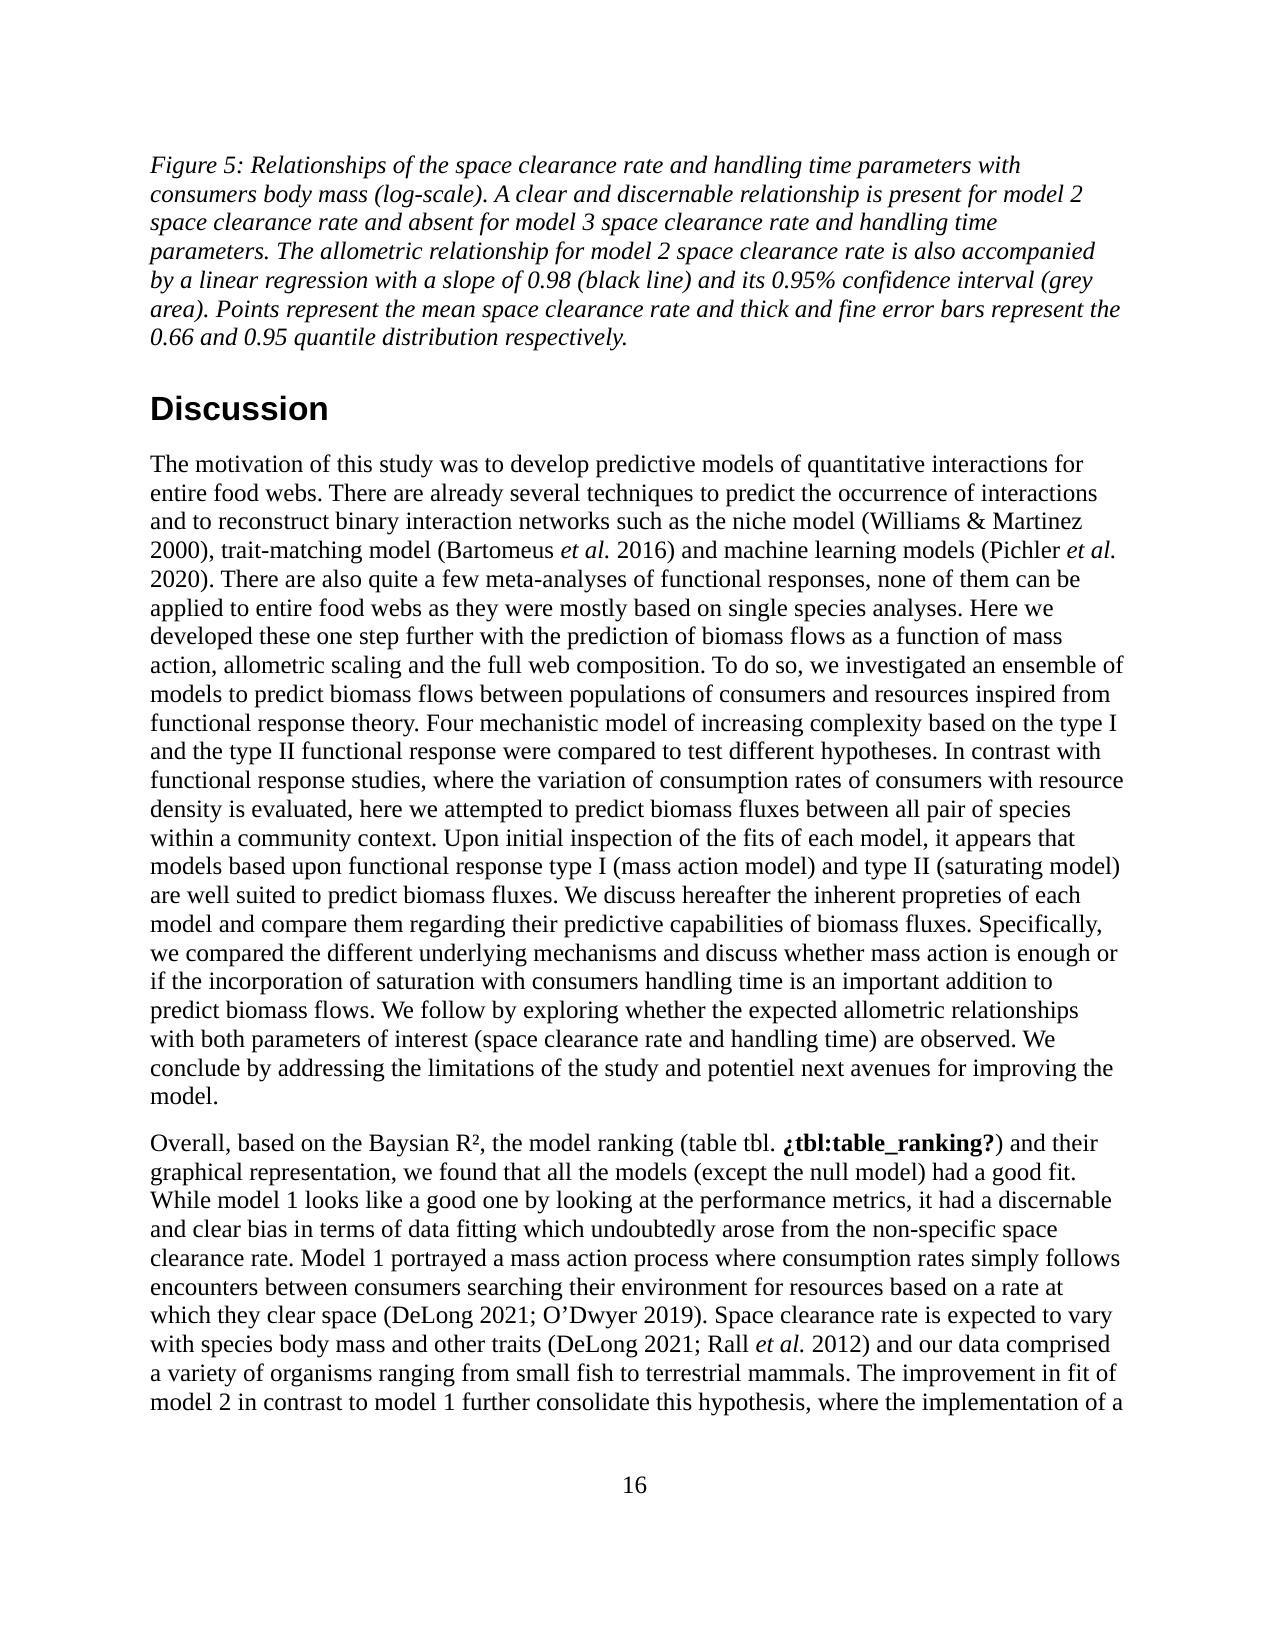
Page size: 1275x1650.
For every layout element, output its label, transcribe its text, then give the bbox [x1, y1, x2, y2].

text The motivation of this study was to develop predictive models of quantitative interactions for entire food webs. There are already several techniques to predict the occurrence of interactions and to reconstruct binary interaction networks such as the niche model (Williams & Martinez 2000), trait-matching model (Bartomeus et al. 2016) and machine learning models (Pichler et al. 2020). There are also quite a few meta-analyses of functional responses, none of them can be applied to entire food webs as they were mostly based on single species analyses. Here we developed these one step further with the prediction of biomass flows as a function of mass action, allometric scaling and the full web composition. To do so, we investigated an ensemble of models to predict biomass flows between populations of consumers and resources inspired from functional response theory. Four mechanistic model of increasing complexity based on the type I and the type II functional response were compared to test different hypotheses. In contrast with functional response studies, where the variation of consumption rates of consumers with resource density is evaluated, here we attempted to predict biomass fluxes between all pair of species within a community context. Upon initial inspection of the fits of each model, it appears that models based upon functional response type I (mass action model) and type II (saturating model) are well suited to predict biomass fluxes. We discuss hereafter the inherent propreties of each model and compare them regarding their predictive capabilities of biomass fluxes. Specifically, we compared the different underlying mechanisms and discuss whether mass action is enough or if the incorporation of saturation with consumers handling time is an important addition to predict biomass flows. We follow by exploring whether the expected allometric relationships with both parameters of interest (space clearance rate and handling time) are observed. We conclude by addressing the limitations of the study and potentiel next avenues for improving the model. [150, 449, 1125, 1110]
subtitle Discussion [150, 389, 1125, 427]
text Overall, based on the Baysian R², the model ranking (table tbl. ¿tbl:table_ranking?) and their graphical representation, we found that all the models (except the null model) had a good fit. While model 1 looks like a good one by looking at the performance metrics, it had a discernable and clear bias in terms of data fitting which undoubtedly arose from the non-specific space clearance rate. Model 1 portrayed a mass action process where consumption rates simply follows encounters between consumers searching their environment for resources based on a rate at which they clear space (DeLong 2021; O’Dwyer 2019). Space clearance rate is expected to vary with species body mass and other traits (DeLong 2021; Rall et al. 2012) and our data comprised a variety of organisms ranging from small fish to terrestrial mammals. The improvement in fit of model 2 in contrast to model 1 further consolidate this hypothesis, where the implementation of a [150, 1128, 1125, 1416]
text Figure 5: Relationships of the space clearance rate and handling time parameters with consumers body mass (log-scale). A clear and discernable relationship is present for model 2 space clearance rate and absent for model 3 space clearance rate and handling time parameters. The allometric relationship for model 2 space clearance rate is also accompanied by a linear regression with a slope of 0.98 (black line) and its 0.95% confidence interval (grey area). Points represent the mean space clearance rate and thick and fine error bars represent the 0.66 and 0.95 quantile distribution respectively. [150, 150, 1125, 351]
